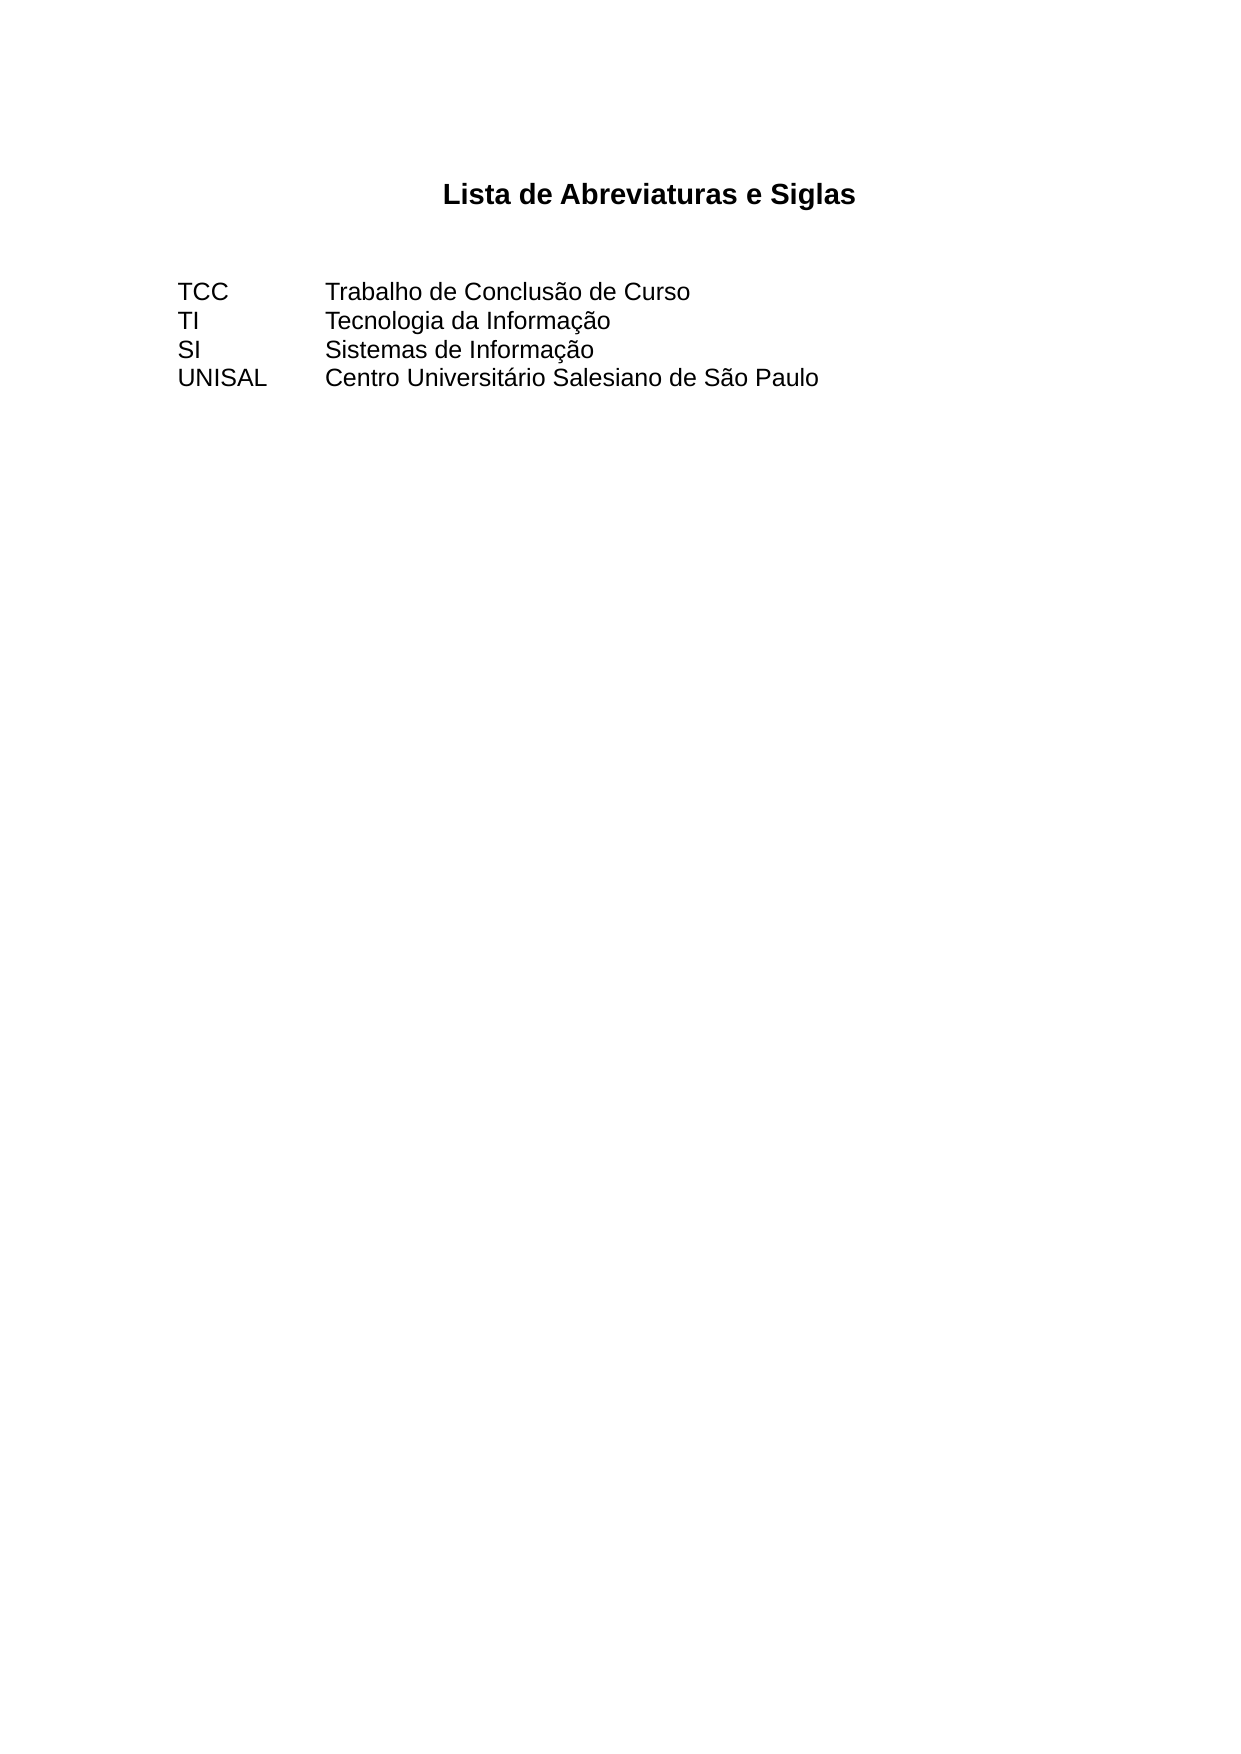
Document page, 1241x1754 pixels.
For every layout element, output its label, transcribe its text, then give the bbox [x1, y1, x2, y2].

text SI Sistemas de Informação [177, 334, 1122, 363]
text TI Tecnologia da Informação [177, 306, 1122, 334]
text UNISAL Centro Universitário Salesiano de São Paulo [177, 363, 1122, 392]
text TCC Trabalho de Conclusão de Curso [177, 277, 1122, 306]
text Lista de Abreviaturas e Siglas [177, 177, 1122, 211]
